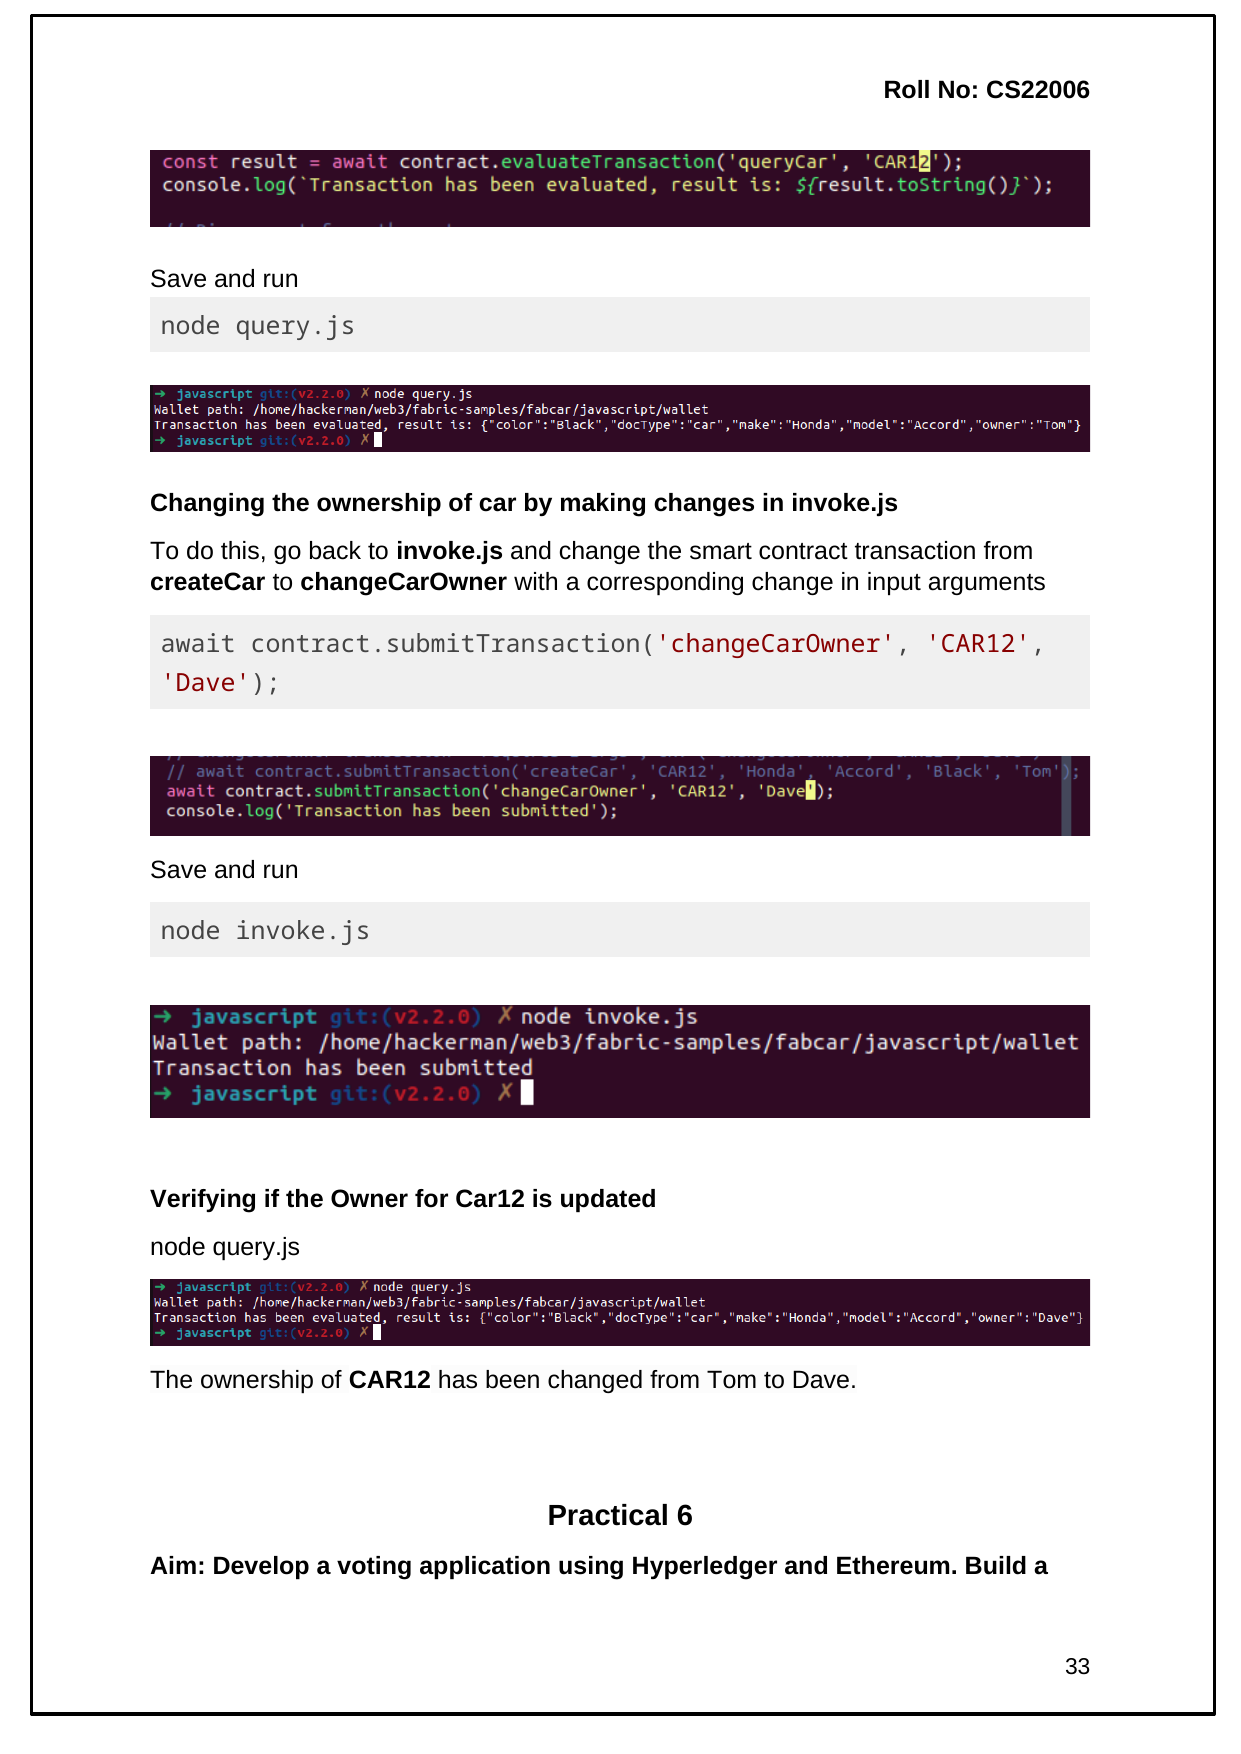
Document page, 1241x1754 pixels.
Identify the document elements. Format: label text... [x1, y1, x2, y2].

picture [150, 1005, 1091, 1118]
table_header node invoke.js [150, 902, 1090, 957]
text Changing the ownership of car by making changes in invoke.js [150, 488, 1090, 517]
text Save and run [150, 264, 1090, 293]
text Practical 6 [150, 1498, 1090, 1532]
table_header await contract.submitTransaction('changeCarOwner', 'CAR12', 'Dave'); [150, 615, 1090, 709]
picture [150, 1279, 1091, 1346]
picture [150, 385, 1091, 452]
picture [150, 756, 1091, 836]
picture [150, 150, 1091, 227]
text Save and run [150, 854, 1090, 883]
table_header node query.js [150, 297, 1090, 352]
text Verifying if the Owner for Car12 is updated [150, 1184, 1090, 1213]
text Aim: Develop a voting application using Hyperledger and Ethereum. Build a [150, 1551, 1090, 1580]
text The ownership of CAR12 has been changed from Tom to Dave. [150, 1365, 1090, 1393]
text node query.js [150, 1232, 1090, 1260]
text To do this, go back to invoke.js and change the smart contract transaction from createCar to changeCarOwner with a corresponding change in input arguments [150, 536, 1090, 596]
